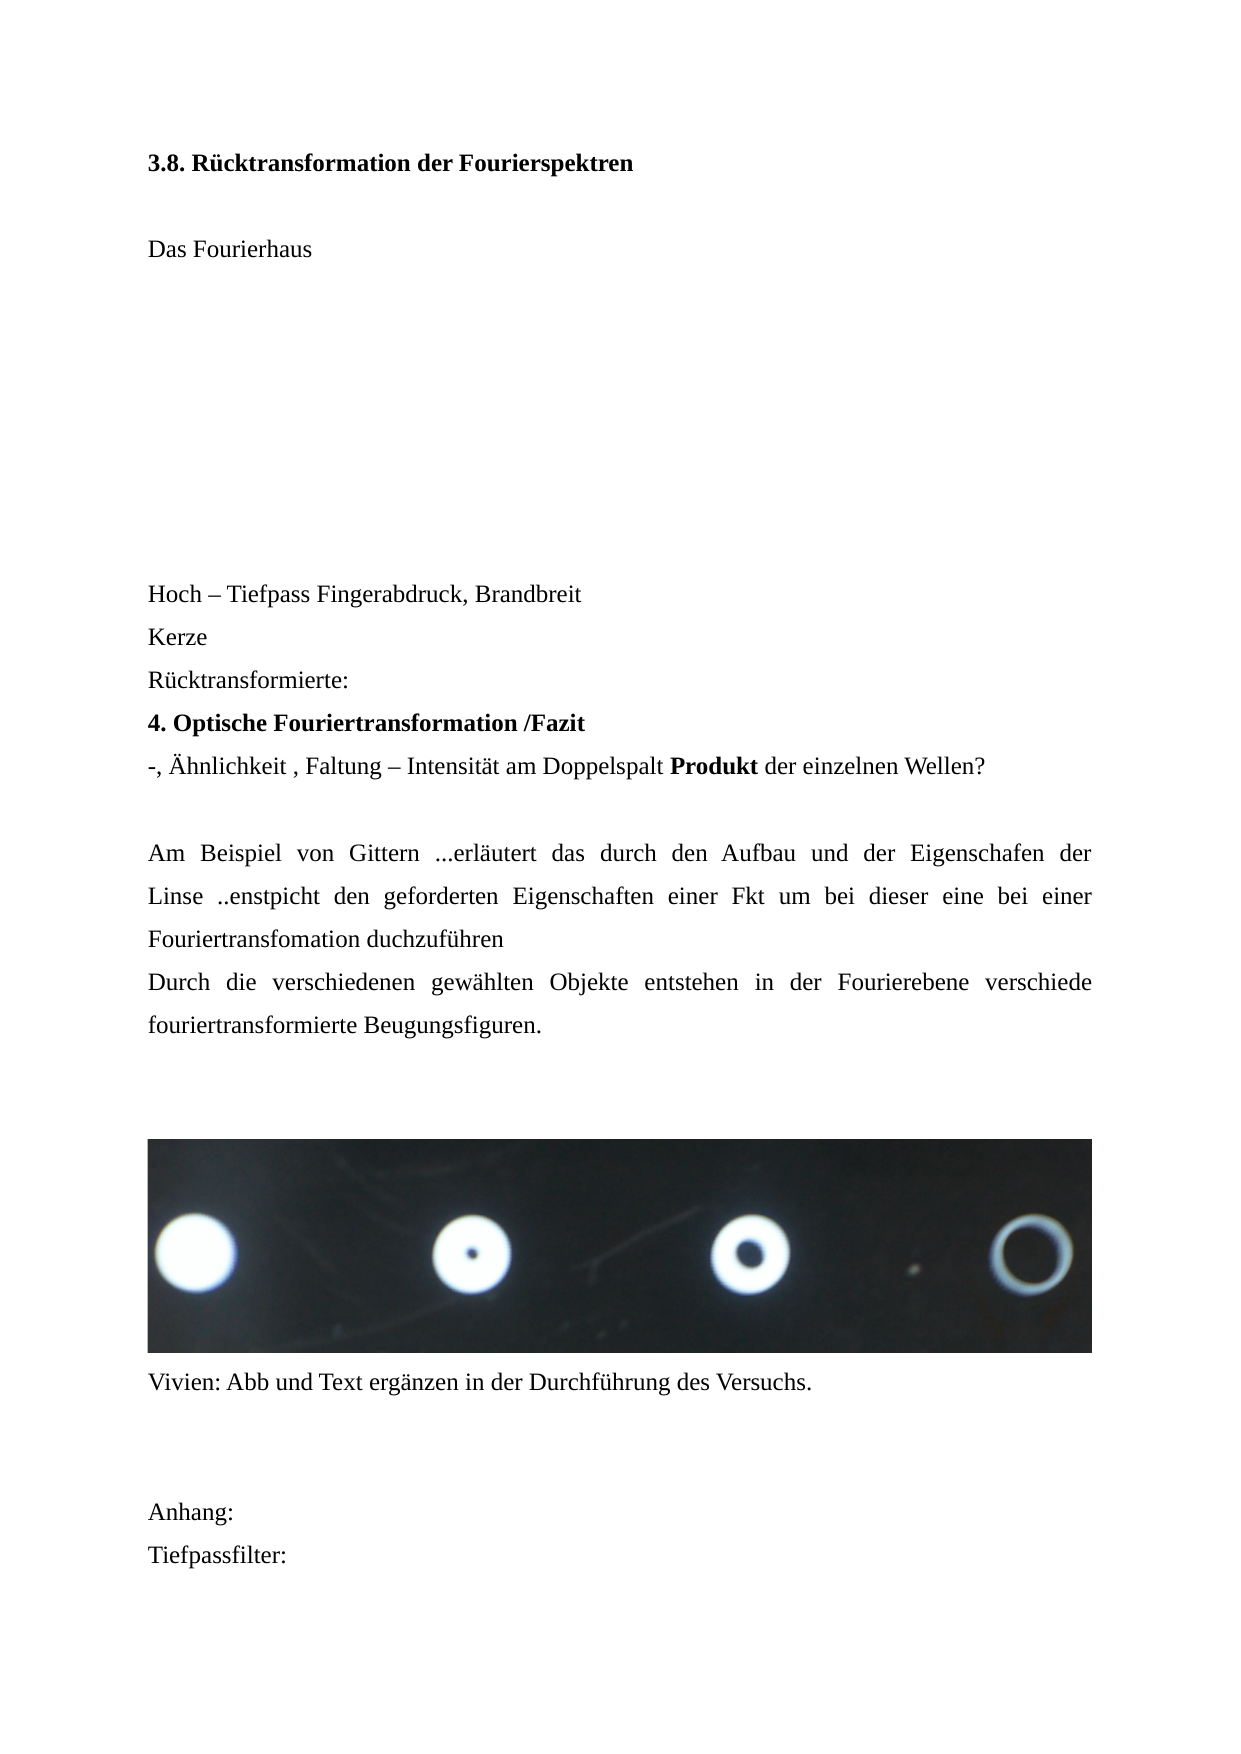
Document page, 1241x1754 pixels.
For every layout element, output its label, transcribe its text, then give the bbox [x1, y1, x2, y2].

text Tiefpassfilter: [148, 1540, 1093, 1568]
text Am Beispiel von Gittern ...erläutert das durch den Aufbau und der Eigenschafen der Linse ..enstpicht den geforderten Eigenschaften einer Fkt um bei dieser eine bei einer Fouriertransfomation duchzuführen [148, 838, 1093, 953]
text 3.8. Rücktransformation der Fourierspektren [148, 148, 1093, 176]
text Rücktransformierte: [148, 665, 1093, 694]
text Anhang: [148, 1497, 1093, 1525]
text Kerze [148, 622, 1093, 651]
text -, Ähnlichkeit , Faltung – Intensität am Doppelspalt Produkt der einzelnen Wellen? [148, 751, 1093, 780]
picture [147, 1139, 1092, 1353]
text Hoch – Tiefpass Fingerabdruck, Brandbreit [148, 579, 1093, 608]
text Vivien: Abb und Text ergänzen in der Durchführung des Versuchs. [148, 1139, 1093, 1396]
text Das Fourierhaus [148, 234, 1093, 263]
text 4. Optische Fouriertransformation /Fazit [148, 708, 1093, 737]
text Durch die verschiedenen gewählten Objekte entstehen in der Fourierebene verschiede fouriertransformierte Beugungsfiguren. [148, 967, 1093, 1039]
